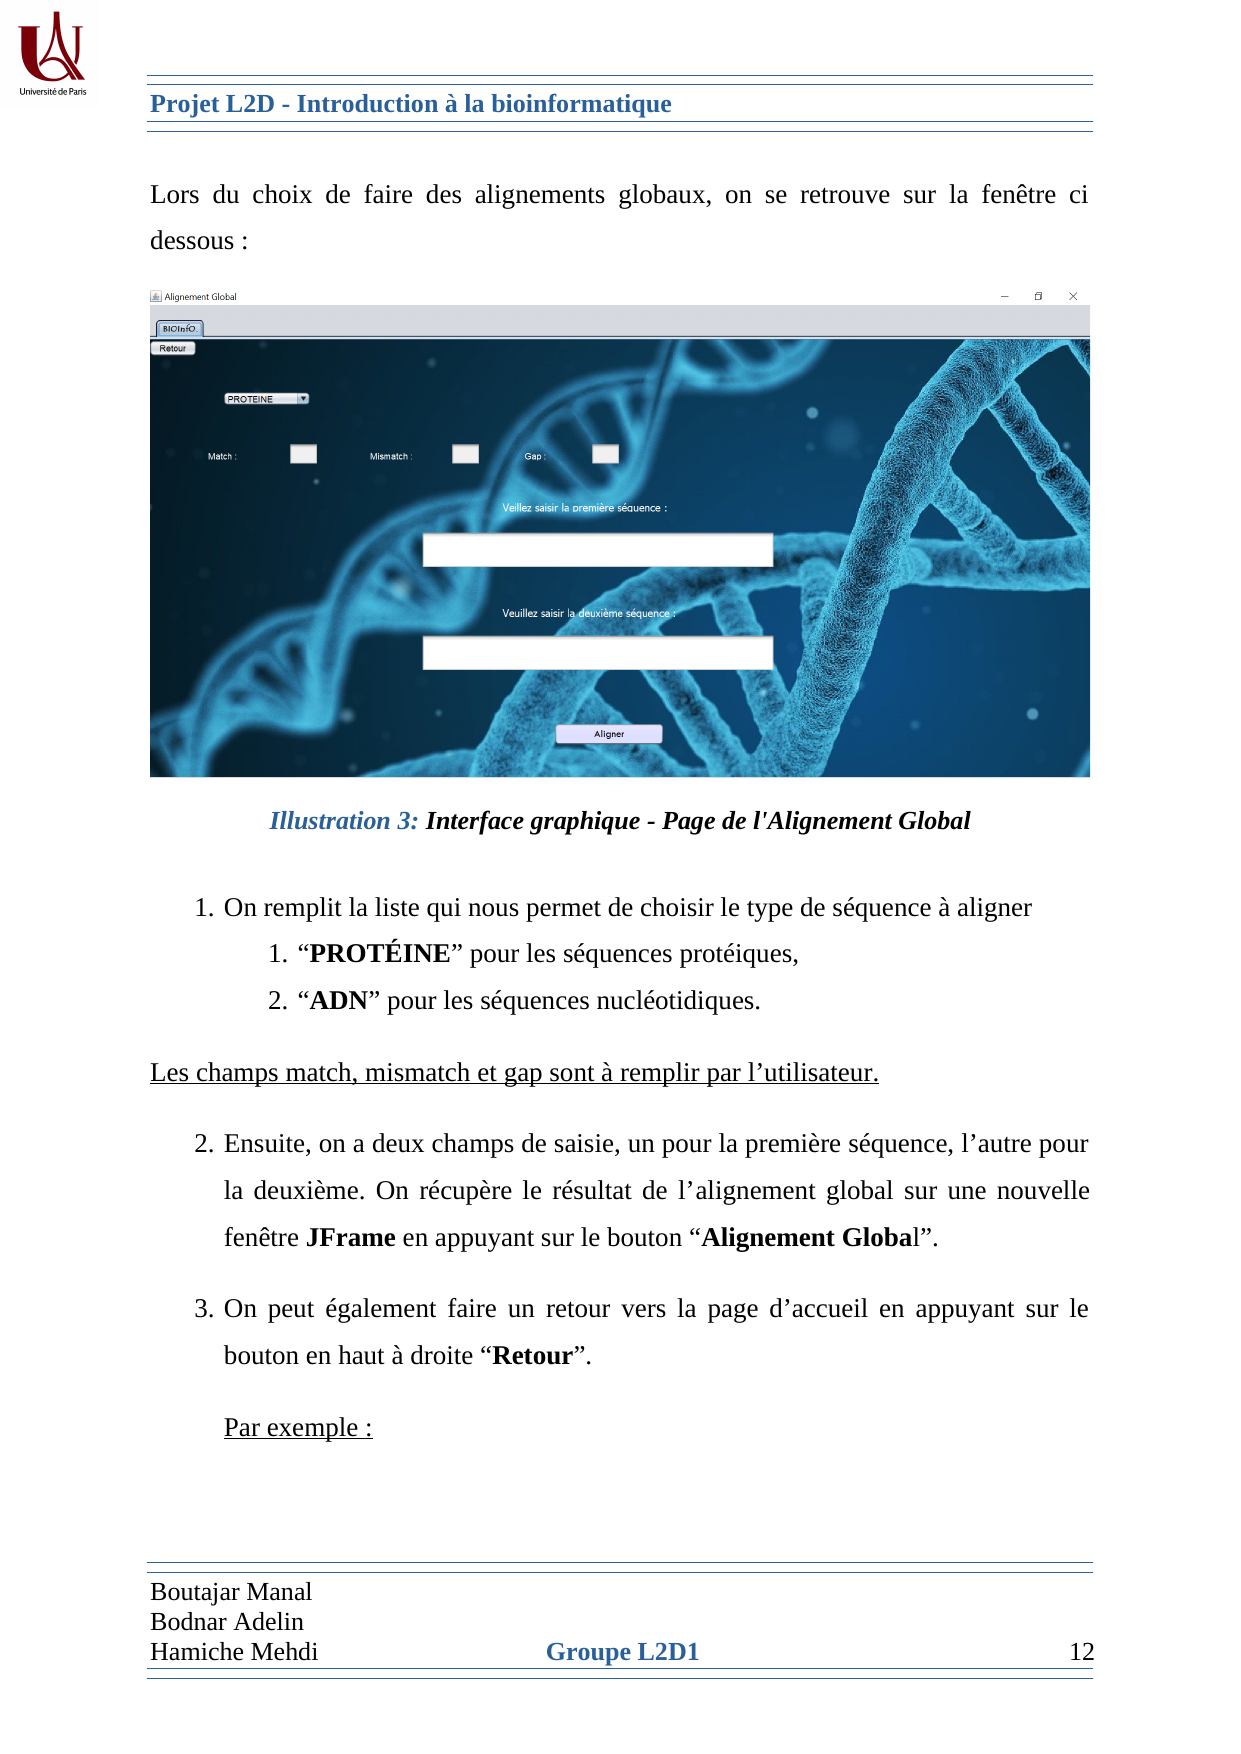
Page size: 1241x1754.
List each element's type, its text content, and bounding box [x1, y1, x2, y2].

list Par exemple : [194, 1411, 1090, 1442]
text Les champs match, mismatch et gap sont à remplir par l’utilisateur. [150, 1056, 1090, 1087]
list On peut également faire un retour vers la page d’accueil en appuyant sur le bouton en haut à droite “Retour”. [194, 1293, 1090, 1370]
list Illustration 3: Interface graphique - Page de l'Alignement Global [150, 778, 1090, 835]
list “ADN” pour les séquences nucléotidiques. [268, 984, 1090, 1015]
picture [150, 288, 1091, 778]
list Ensuite, on a deux champs de saisie, un pour la première séquence, l’autre pour la deuxième. On récupère le résultat de l’alignement global sur une nouvelle fenêtre JFrame en appuyant sur le bouton “Alignement Global”. [194, 1128, 1090, 1252]
list [150, 276, 1090, 288]
list On remplit la liste qui nous permet de choisir le type de séquence à aligner [194, 835, 1090, 922]
picture [0, 0, 101, 107]
text Lors du choix de faire des alignements globaux, on se retrouve sur la fenêtre ci dessous : [150, 178, 1090, 256]
list “PROTÉINE” pour les séquences protéiques, [268, 938, 1090, 969]
